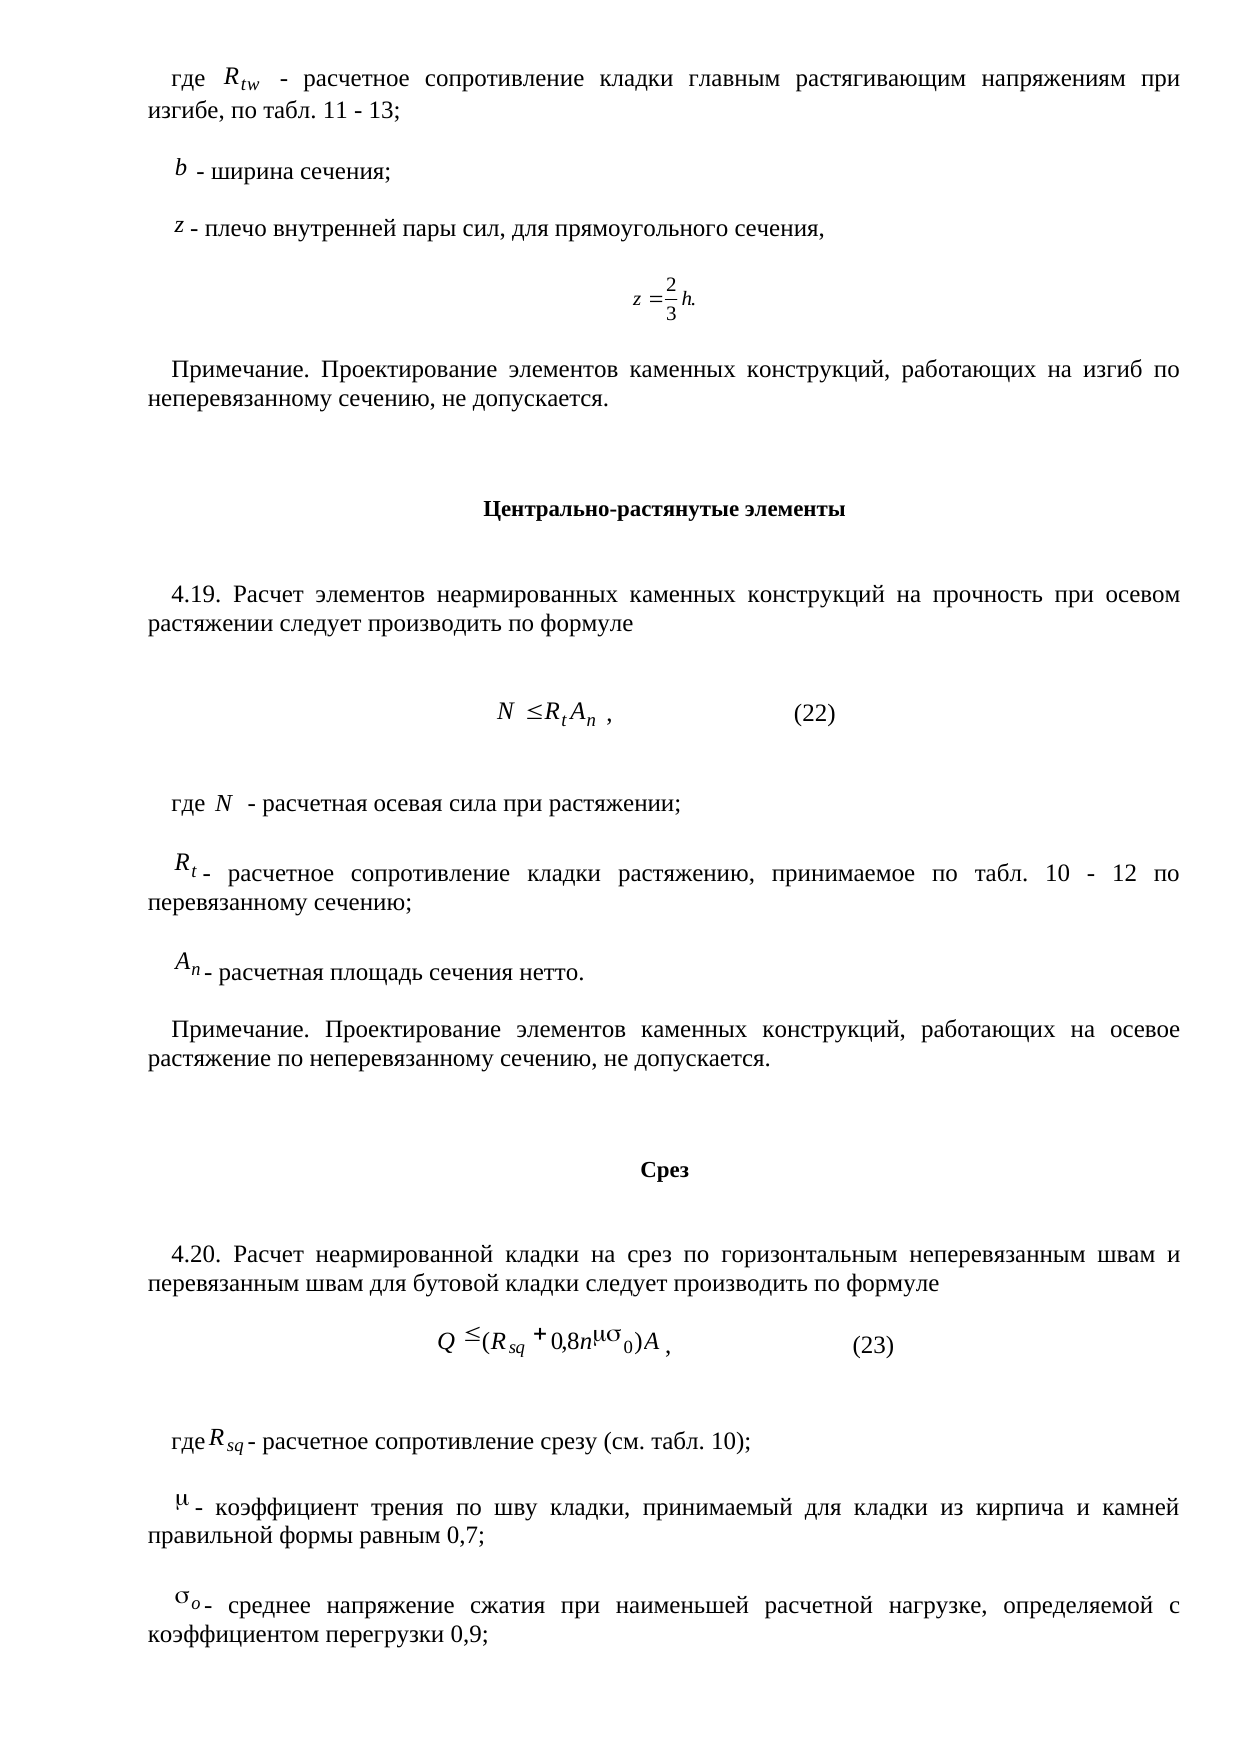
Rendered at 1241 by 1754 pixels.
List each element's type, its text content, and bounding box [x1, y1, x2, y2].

text где - расчетная осевая сила при растяжении; [148, 788, 1181, 817]
text - ширина сечения; [148, 152, 1181, 184]
text 4.19. Расчет элементов неармированных каменных конструкций на прочность при осевом растяжении следует производить по формуле [148, 579, 1181, 637]
text - плечо внутренней пары сил, для прямоугольного сечения, [148, 213, 1181, 242]
text , (22) [148, 694, 1181, 730]
text - расчетная площадь сечения нетто. [148, 944, 1181, 986]
text - расчетное сопротивление кладки растяжению, принимаемое по табл. 10 - 12 по перевязанному сечению; [148, 845, 1181, 915]
text Примечание. Проектирование элементов каменных конструкций, работающих на изгиб по неперевязанному сечению, не допускается. [148, 354, 1181, 412]
text - среднее напряжение сжатия при наименьшей расчетной нагрузке, определяемой с коэффициентом перегрузки 0,9; [148, 1578, 1181, 1648]
text , (23) [148, 1326, 1181, 1363]
text - коэффициент трения по шву кладки, принимаемый для кладки из кирпича и камней правильной формы равным 0,7; [148, 1488, 1181, 1549]
subtitle Центрально-растянутые элементы [148, 496, 1181, 522]
subtitle Срез [148, 1156, 1181, 1182]
text где- расчетное сопротивление срезу (см. табл. 10); [148, 1421, 1181, 1460]
text 4.20. Расчет неармированной кладки на срез по горизонтальным неперевязанным швам и перевязанным швам для бутовой кладки следует производить по формуле [148, 1239, 1181, 1297]
text Примечание. Проектирование элементов каменных конструкций, работающих на осевое растяжение по неперевязанному сечению, не допускается. [148, 1014, 1181, 1072]
text где - расчетное сопротивление кладки главным растягивающим напряжениям при изгибе, по табл. 11 - 13; [148, 59, 1181, 124]
